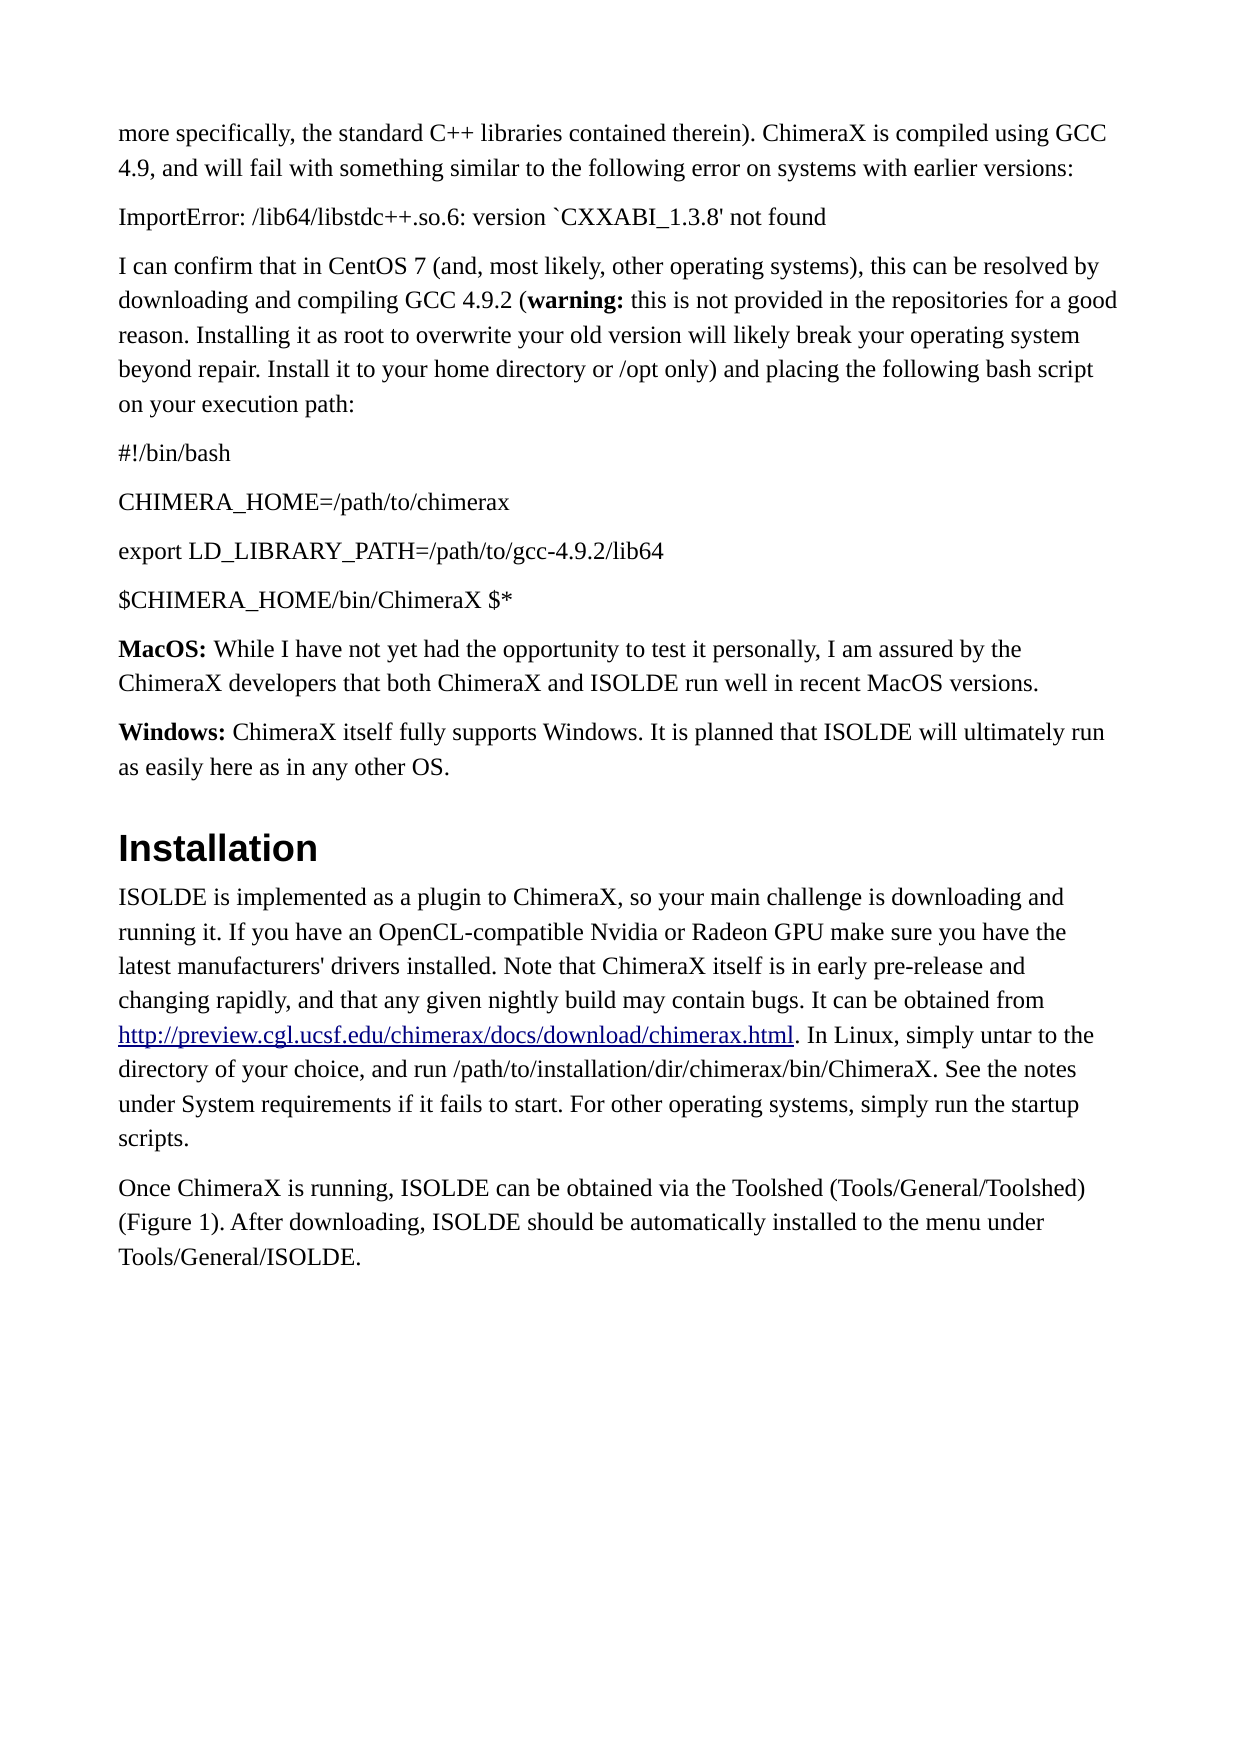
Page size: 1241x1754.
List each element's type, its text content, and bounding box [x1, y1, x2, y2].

text #!/bin/bash [118, 438, 1122, 466]
text export LD_LIBRARY_PATH=/path/to/gcc-4.9.2/lib64 [118, 536, 1122, 564]
text ISOLDE is implemented as a plugin to ChimeraX, so your main challenge is downloading and running it. If you have an OpenCL-compatible Nvidia or Radeon GPU make sure you have the latest manufacturers' drivers installed. Note that ChimeraX itself is in early pre-release and changing rapidly, and that any given nightly build may contain bugs. It can be obtained from http://preview.cgl.ucsf.edu/chimerax/docs/download/chimerax.html. In Linux, simply untar to the directory of your choice, and run /path/to/installation/dir/chimerax/bin/ChimeraX. See the notes under System requirements if it fails to start. For other operating systems, simply run the startup scripts. [118, 882, 1122, 1152]
text more specifically, the standard C++ libraries contained therein). ChimeraX is compiled using GCC 4.9, and will fail with something similar to the following error on systems with earlier versions: [118, 118, 1122, 181]
text Once ChimeraX is running, ISOLDE can be obtained via the Toolshed (Tools/General/Toolshed) (Figure 1). After downloading, ISOLDE should be automatically installed to the menu under Tools/General/ISOLDE. [118, 1173, 1122, 1270]
subtitle Installation [118, 826, 1122, 870]
text ImportError: /lib64/libstdc++.so.6: version `CXXABI_1.3.8' not found [118, 202, 1122, 230]
text Windows: ChimeraX itself fully supports Windows. It is planned that ISOLDE will ultimately run as easily here as in any other OS. [118, 717, 1122, 781]
text I can confirm that in CentOS 7 (and, most likely, other operating systems), this can be resolved by downloading and compiling GCC 4.9.2 (warning: this is not provided in the repositories for a good reason. Installing it as root to overwrite your old version will likely break your operating system beyond repair. Install it to your home directory or /opt only) and placing the following bash script on your execution path: [118, 251, 1122, 417]
text MacOS: While I have not yet had the opportunity to test it personally, I am assured by the ChimeraX developers that both ChimeraX and ISOLDE run well in recent MacOS versions. [118, 634, 1122, 697]
text CHIMERA_HOME=/path/to/chimerax [118, 487, 1122, 516]
text $CHIMERA_HOME/bin/ChimeraX $* [118, 585, 1122, 614]
